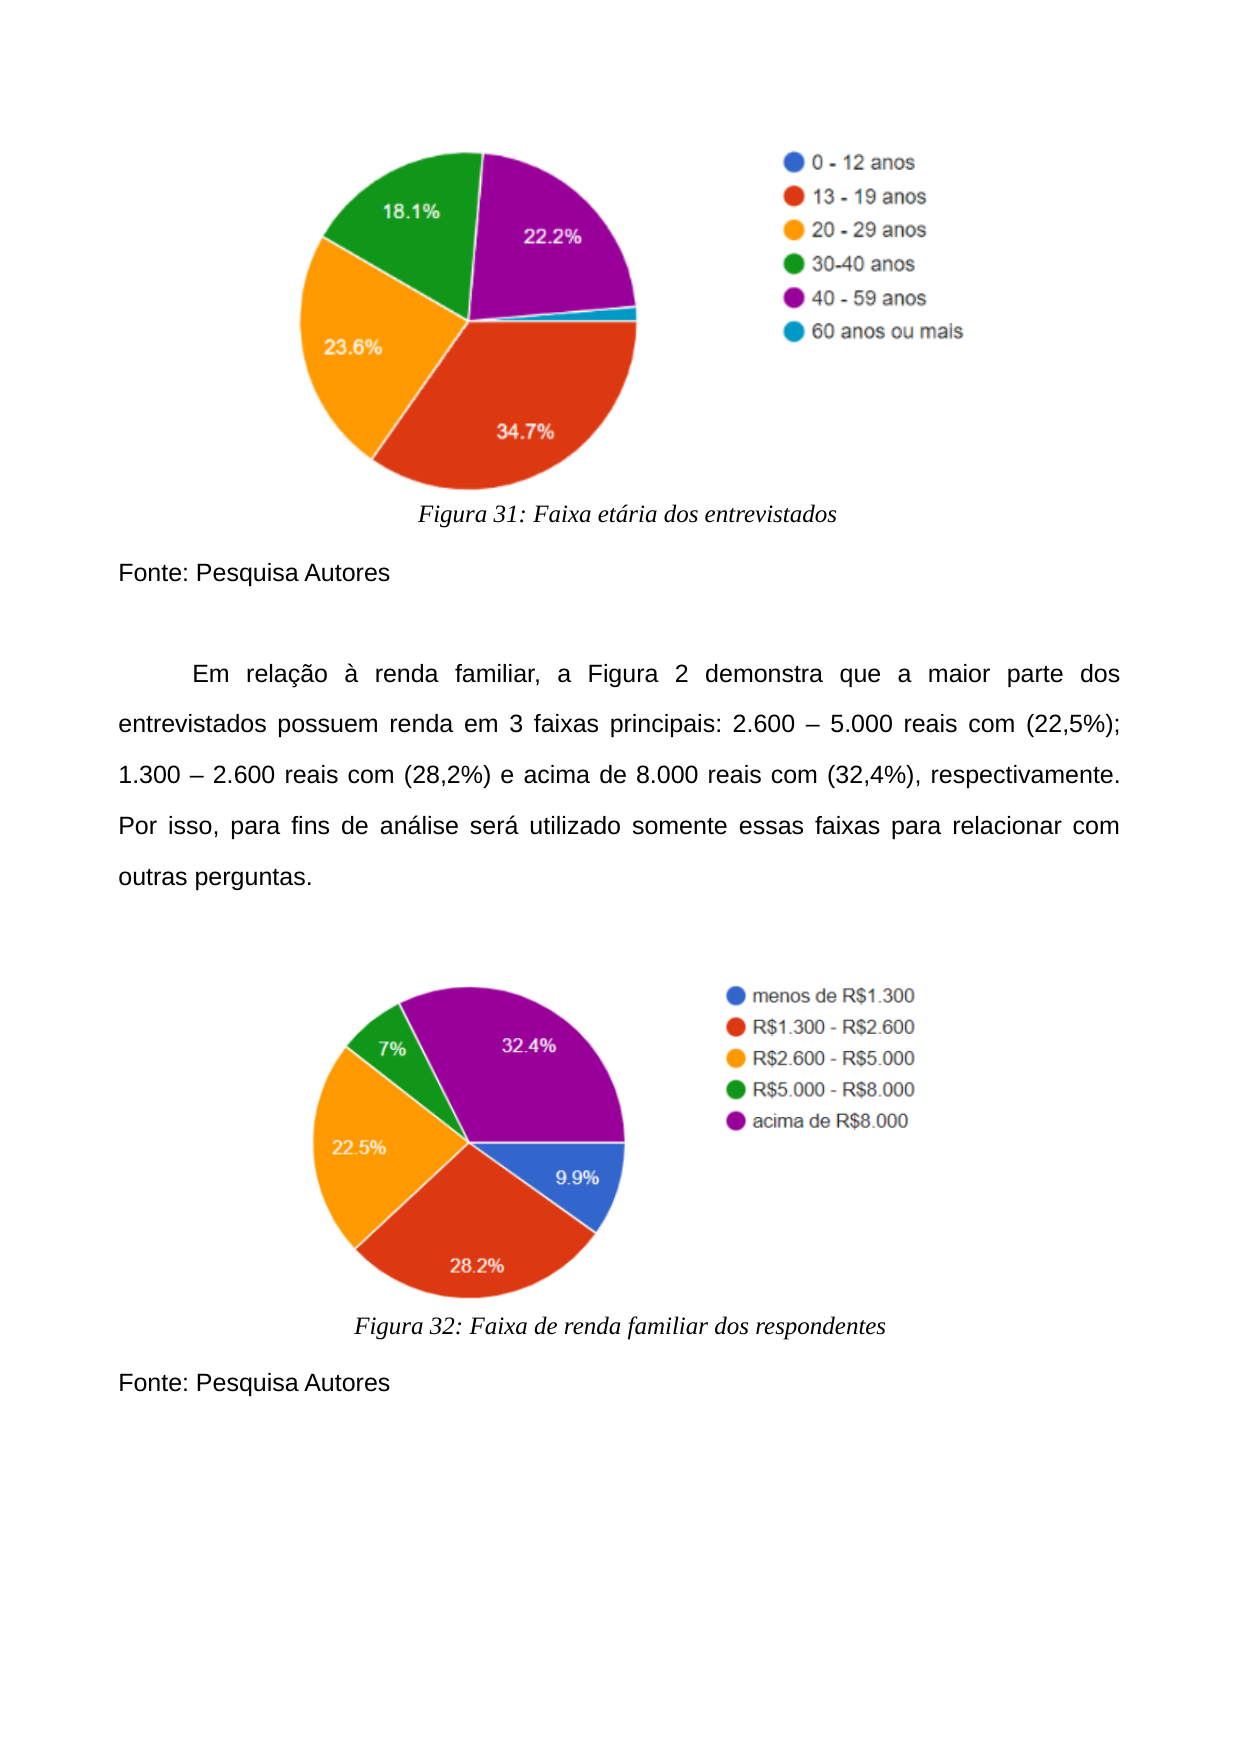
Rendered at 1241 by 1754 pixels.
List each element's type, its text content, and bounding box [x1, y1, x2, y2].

text [276, 100, 982, 112]
text Figura 31: Faixa etária dos entrevistados [276, 499, 982, 527]
text Em relação à renda familiar, a Figura 2 demonstra que a maior parte dos entrevistados possuem renda em 3 faixas principais: 2.600 – 5.000 reais com (22,5%); 1.300 – 2.600 reais com (28,2%) e acima de 8.000 reais com (32,4%), respectivamente. Por isso, para fins de análise será utilizado somente essas faixas para relacionar com outras perguntas. [118, 658, 1122, 891]
text [277, 942, 965, 954]
text Fonte: Pesquisa Autores [118, 963, 1122, 1397]
text Fonte: Pesquisa Autores [118, 118, 1122, 586]
text Figura 32: Faixa de renda familiar dos respondentes [277, 1311, 965, 1340]
